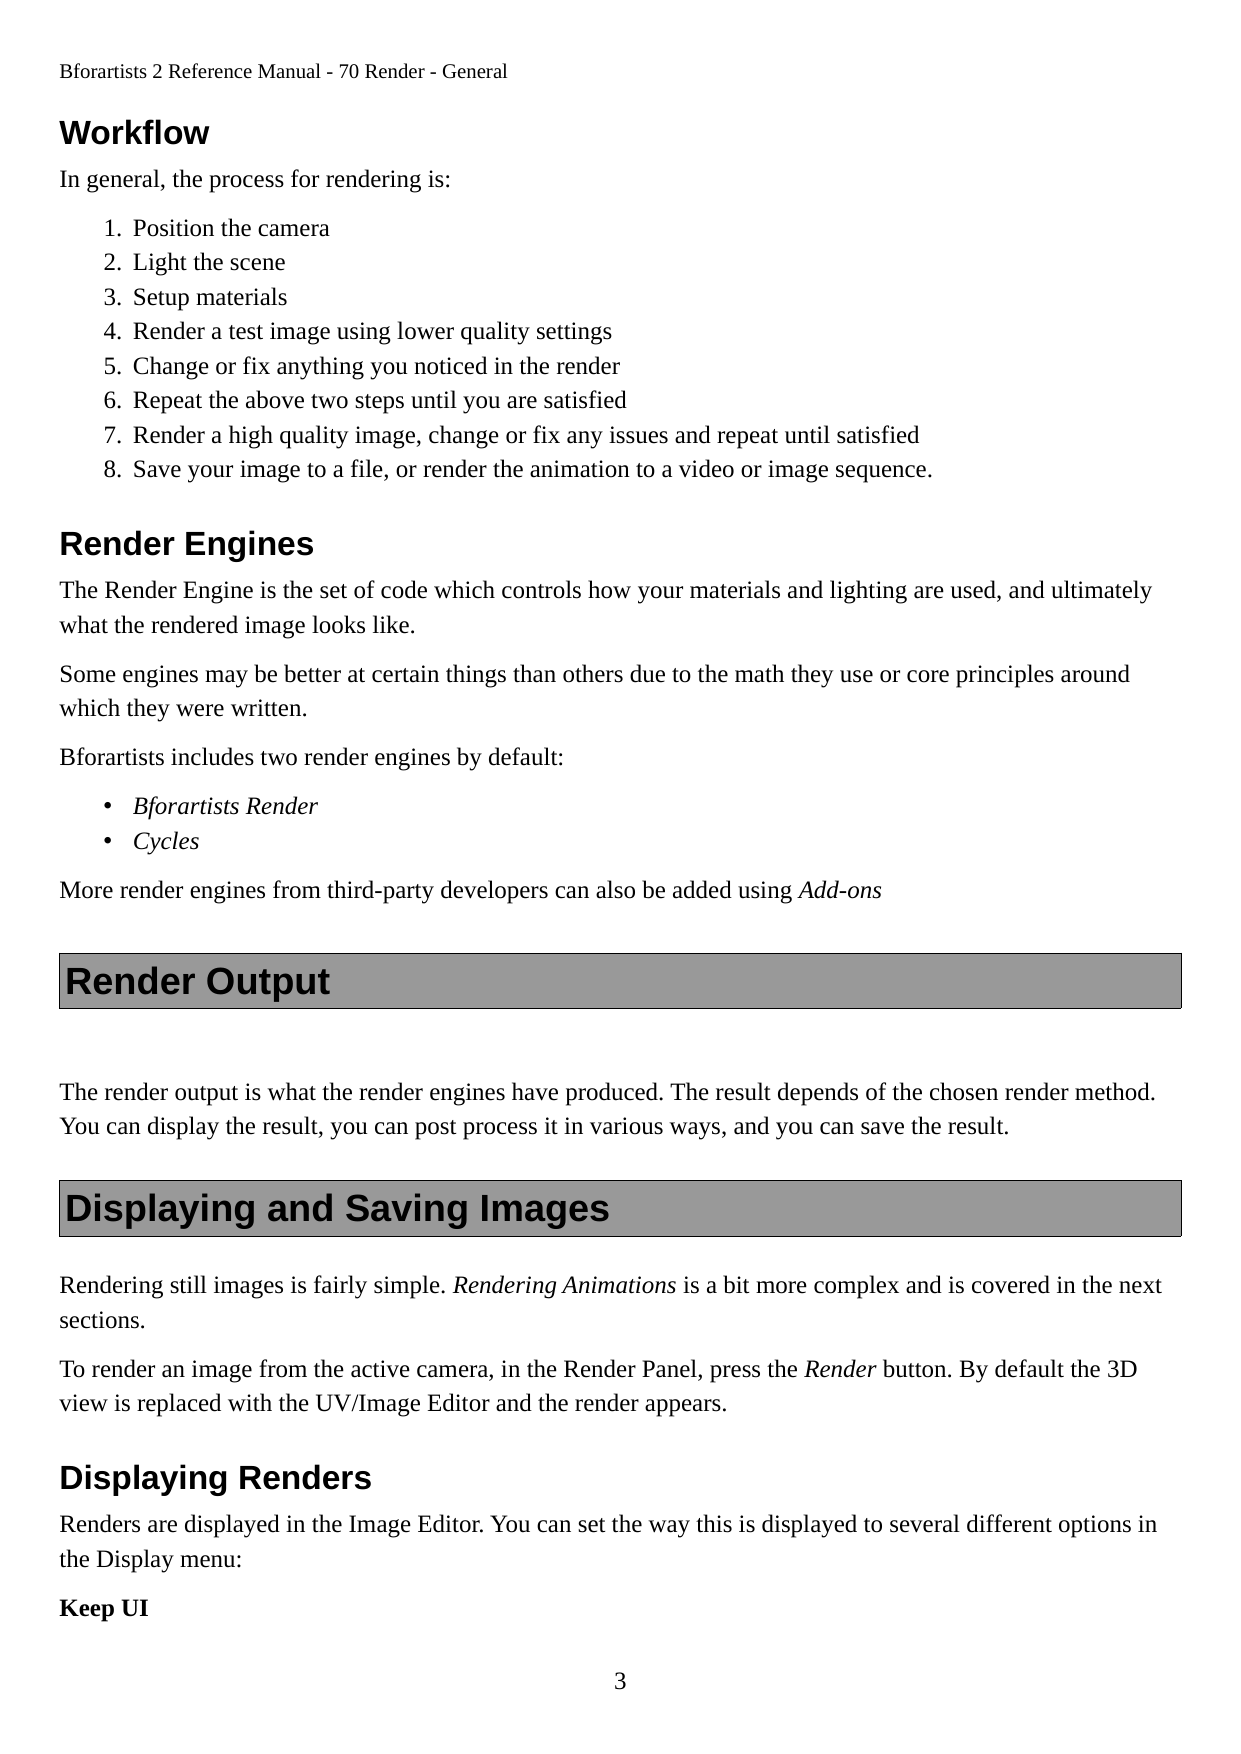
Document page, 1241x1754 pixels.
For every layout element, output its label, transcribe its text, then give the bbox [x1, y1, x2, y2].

text The Render Engine is the set of code which controls how your materials and lighting are used, and ultimately what the rendered image looks like. [59, 575, 1181, 638]
list Bforartists Render [103, 791, 1181, 820]
list Change or fix anything you noticed in the render [103, 351, 1181, 379]
text To render an image from the active camera, in the Render Panel, press the Render button. By default the 3D view is replaced with the UV/Image Editor and the render appears. [59, 1354, 1181, 1417]
list Render a high quality image, change or fix any issues and repeat until satisfied [103, 420, 1181, 448]
list Position the camera [103, 213, 1181, 242]
text Bforartists includes two render engines by default: [59, 742, 1181, 771]
list Setup materials [103, 282, 1181, 311]
text The render output is what the render engines have produced. The result depends of the chosen render method. You can display the result, you can post process it in various ways, and you can save the result. [59, 1077, 1181, 1140]
table_header Render Output [60, 954, 1181, 1008]
subtitle Workflow [59, 113, 1181, 151]
text More render engines from third-party developers can also be added using Add-ons [59, 875, 1181, 904]
text Rendering still images is fairly simple. Rendering Animations is a bit more complex and is covered in the next sections. [59, 1270, 1181, 1333]
list Light the scene [103, 247, 1181, 276]
text Renders are displayed in the Image Editor. You can set the way this is displayed to several different options in the Display menu: [59, 1509, 1181, 1572]
text In general, the process for rendering is: [59, 164, 1181, 192]
list Render a test image using lower quality settings [103, 316, 1181, 345]
subtitle Render Engines [59, 524, 1181, 563]
list Repeat the above two steps until you are satisfied [103, 385, 1181, 414]
subtitle Displaying Renders [59, 1458, 1181, 1497]
list Cycles [103, 826, 1181, 854]
text Some engines may be better at certain things than others due to the math they use or core principles around which they were written. [59, 659, 1181, 722]
subtitle Keep UI [59, 1593, 1181, 1622]
list Save your image to a file, or render the animation to a video or image sequence. [103, 454, 1181, 483]
table_header Displaying and Saving Images [60, 1181, 1181, 1236]
